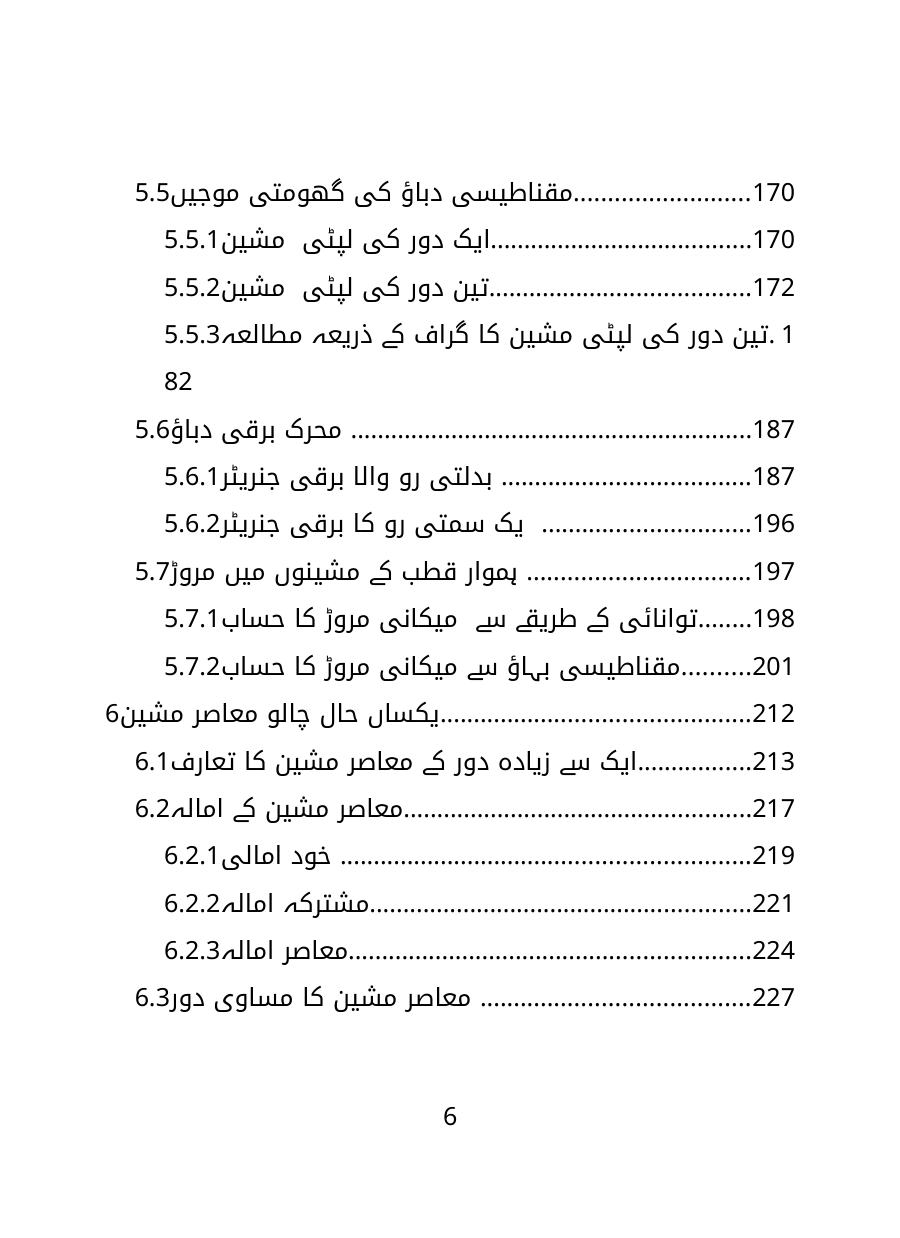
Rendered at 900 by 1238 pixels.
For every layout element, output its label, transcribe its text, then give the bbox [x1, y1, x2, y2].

text 5.7.1توانائی کے طریقے سے میکانی مروڑ کا حساب 198 [164, 596, 795, 643]
text 5.5مقناطیسی دباؤ کی گھومتی موجیں 170 [134, 169, 795, 216]
text 5.5.3تین دور کی لپٹی مشین کا گراف کے ذریعہ مطالعہ 182 [164, 311, 795, 406]
text 5.6.1بدلتی رو والا برقی جنریٹر 187 [164, 453, 795, 501]
text 6.2.1خود امالی 219 [164, 833, 795, 880]
text 5.5.2تین دور کی لپٹی مشین 172 [164, 264, 795, 311]
text 6یکساں حال چالو معاصر مشین 212 [105, 690, 795, 738]
text 6.1ایک سے زیادہ دور کے معاصر مشین کا تعارف 213 [134, 738, 795, 785]
text 5.6محرک برقی دباؤ 187 [134, 406, 795, 453]
text 5.7ہموار قطب کے مشینوں میں مروڑ 197 [134, 548, 795, 596]
text 5.6.2یک سمتی رو کا برقی جنریٹر 196 [164, 501, 795, 548]
text 6.3معاصر مشین کا مساوی دور 227 [134, 975, 795, 1022]
text 5.7.2مقناطیسی بہاؤ سے میکانی مروڑ کا حساب 201 [164, 643, 795, 690]
text 6.2.3معاصر امالہ 224 [164, 927, 795, 975]
text 6.2معاصر مشین کے امالہ 217 [134, 785, 795, 833]
text 5.5.1ایک دور کی لپٹی مشین 170 [164, 216, 795, 264]
text 6.2.2مشترکہ امالہ 221 [164, 880, 795, 927]
